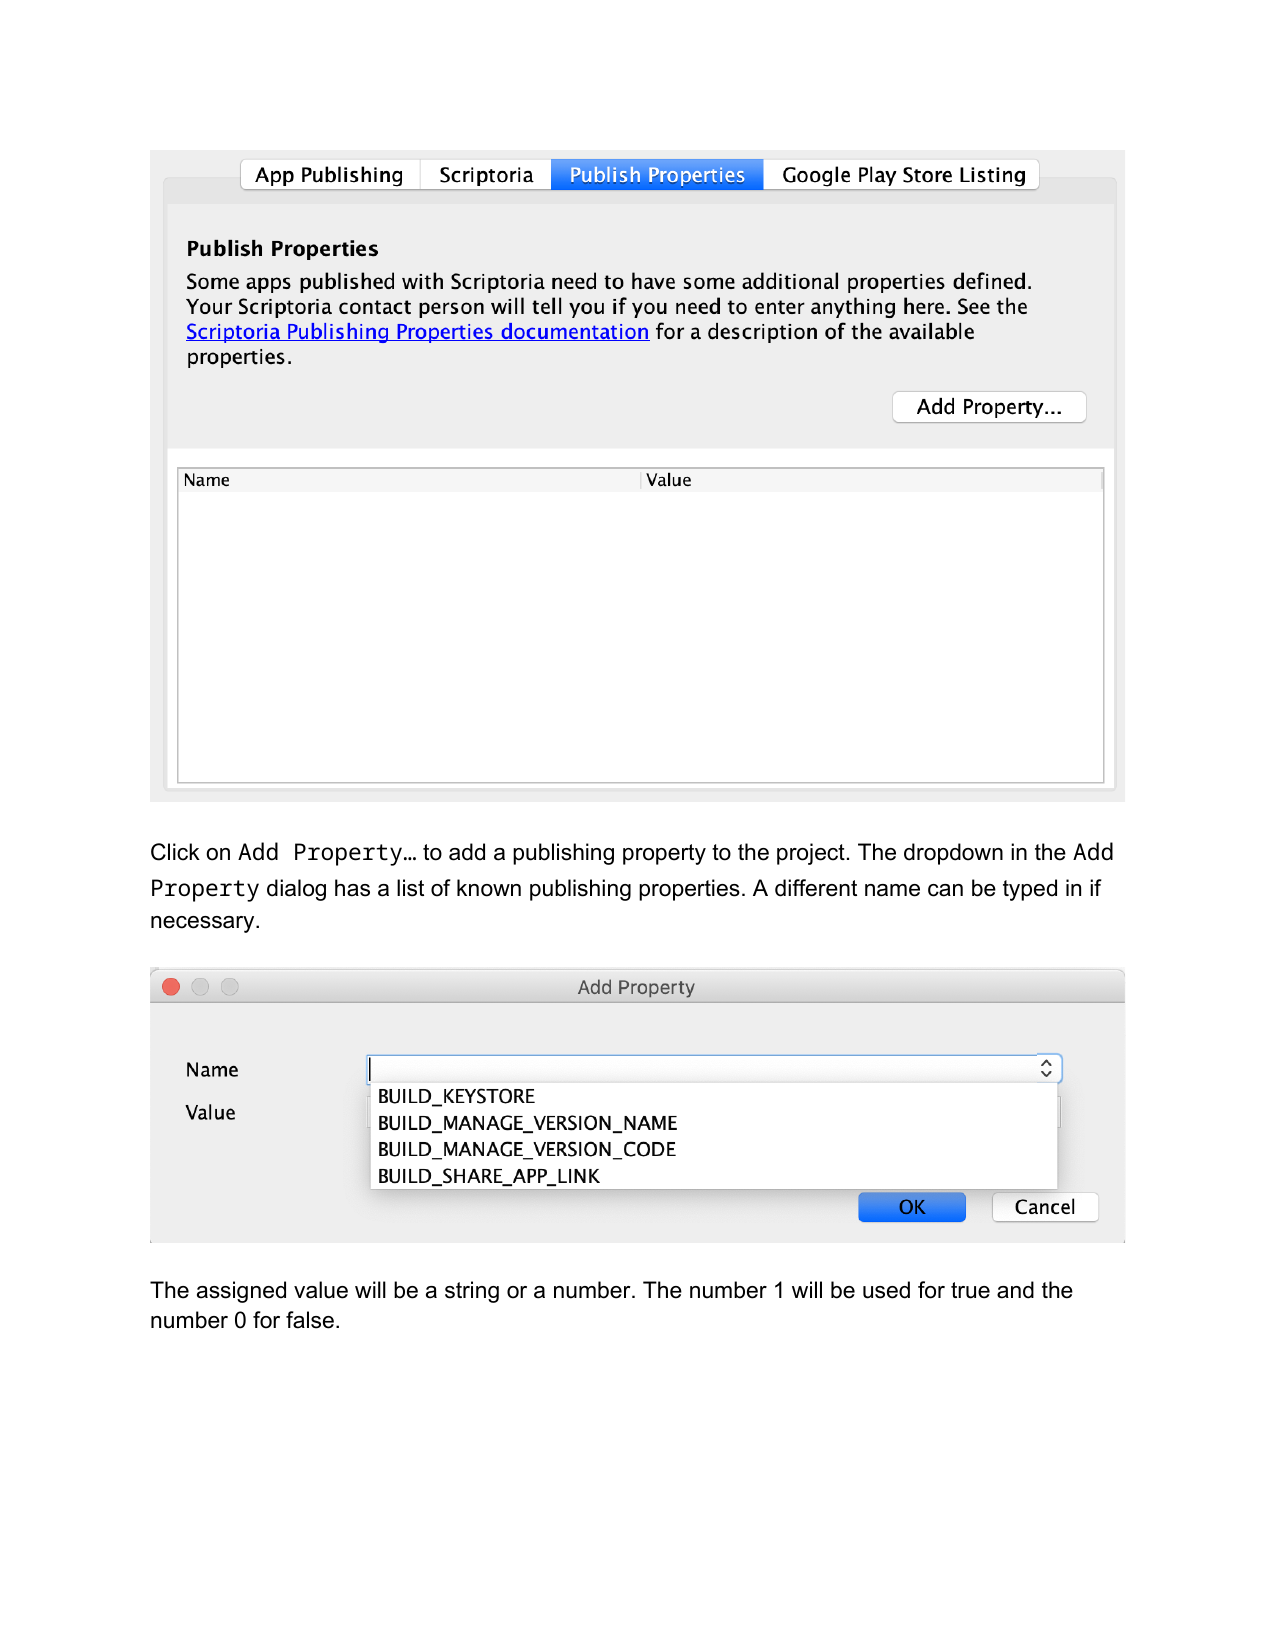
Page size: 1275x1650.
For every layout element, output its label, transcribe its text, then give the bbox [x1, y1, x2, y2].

picture [150, 150, 1125, 802]
text The assigned value will be a string or a number. The number 1 will be used for true and the number 0 for false. [150, 1277, 1125, 1333]
text Click on Add Property… to add a publishing property to the project. The dropdown in the Add Property dialog has a list of known publishing properties. A different name can be typed in if necessary. [150, 836, 1125, 933]
picture [150, 967, 1125, 1243]
